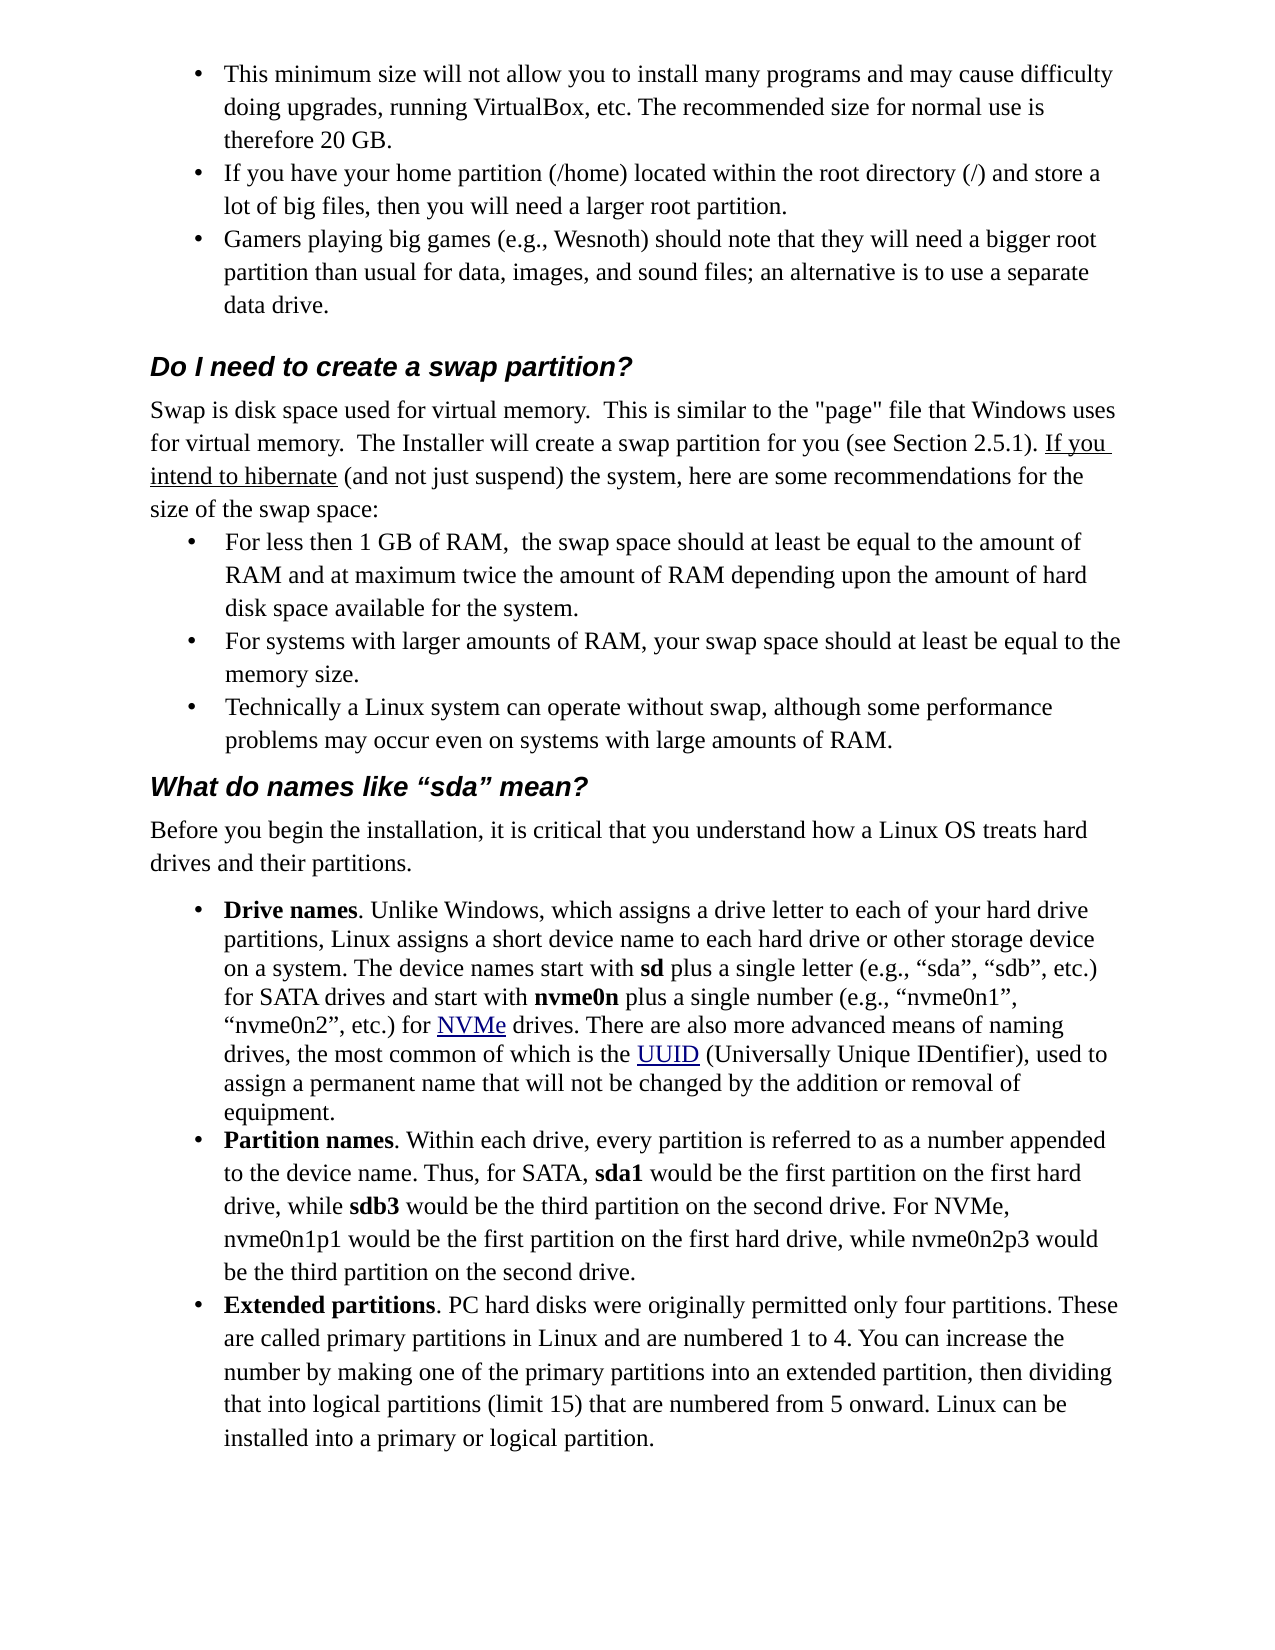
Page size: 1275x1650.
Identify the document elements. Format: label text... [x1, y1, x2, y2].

list Partition names. Within each drive, every partition is referred to as a number appended to the device name. Thus, for SATA, sda1 would be the first partition on the first hard drive, while sdb3 would be the third partition on the second drive. For NVMe, nvme0n1p1 would be the first partition on the first hard drive, while nvme0n2p3 would be the third partition on the second drive. [194, 1125, 1125, 1286]
text Before you begin the installation, it is critical that you understand how a Linux OS treats hard drives and their partitions. [150, 815, 1125, 877]
subtitle Do I need to create a swap partition? [150, 350, 1125, 382]
list Gamers playing big games (e.g., Wesnoth) should note that they will need a bigger root partition than usual for data, images, and sound files; an alternative is to use a separate data drive. [194, 224, 1125, 319]
list Extended partitions. PC hard disks were originally permitted only four partitions. These are called primary partitions in Linux and are numbered 1 to 4. You can increase the number by making one of the primary partitions into an extended partition, then dividing that into logical partitions (limit 15) that are numbered from 5 onward. Linux can be installed into a primary or logical partition. [194, 1291, 1125, 1451]
subtitle What do names like “sda” mean? [150, 770, 1125, 802]
list Drive names. Unlike Windows, which assigns a drive letter to each of your hard drive partitions, Linux assigns a short device name to each hard drive or other storage device on a system. The device names start with sd plus a single letter (e.g., “sda”, “sdb”, etc.) for SATA drives and start with nvme0n plus a single number (e.g., “nvme0n1”, “nvme0n2”, etc.) for NVMe drives. There are also more advanced means of naming drives, the most common of which is the UUID (Universally Unique IDentifier), used to assign a permanent name that will not be changed by the addition or removal of equipment. [194, 895, 1125, 1125]
list If you have your home partition (/home) located within the root directory (/) and store a lot of big files, then you will need a larger root partition. [194, 158, 1125, 220]
text Swap is disk space used for virtual memory. This is similar to the "page" file that Windows uses for virtual memory. The Installer will create a swap partition for you (see Section 2.5.1). If you intend to hibernate (and not just suspend) the system, here are some recommendations for the size of the swap space: [150, 395, 1125, 522]
list Technically a Linux system can operate without swap, although some performance problems may occur even on systems with large amounts of RAM. [187, 692, 1125, 754]
list For systems with larger amounts of RAM, your swap space should at least be equal to the memory size. [187, 626, 1125, 688]
list For less then 1 GB of RAM, the swap space should at least be equal to the amount of RAM and at maximum twice the amount of RAM depending upon the amount of hard disk space available for the system. [187, 527, 1125, 622]
list This minimum size will not allow you to install many programs and may cause difficulty doing upgrades, running VirtualBox, etc. The recommended size for normal use is therefore 20 GB. [194, 59, 1125, 154]
